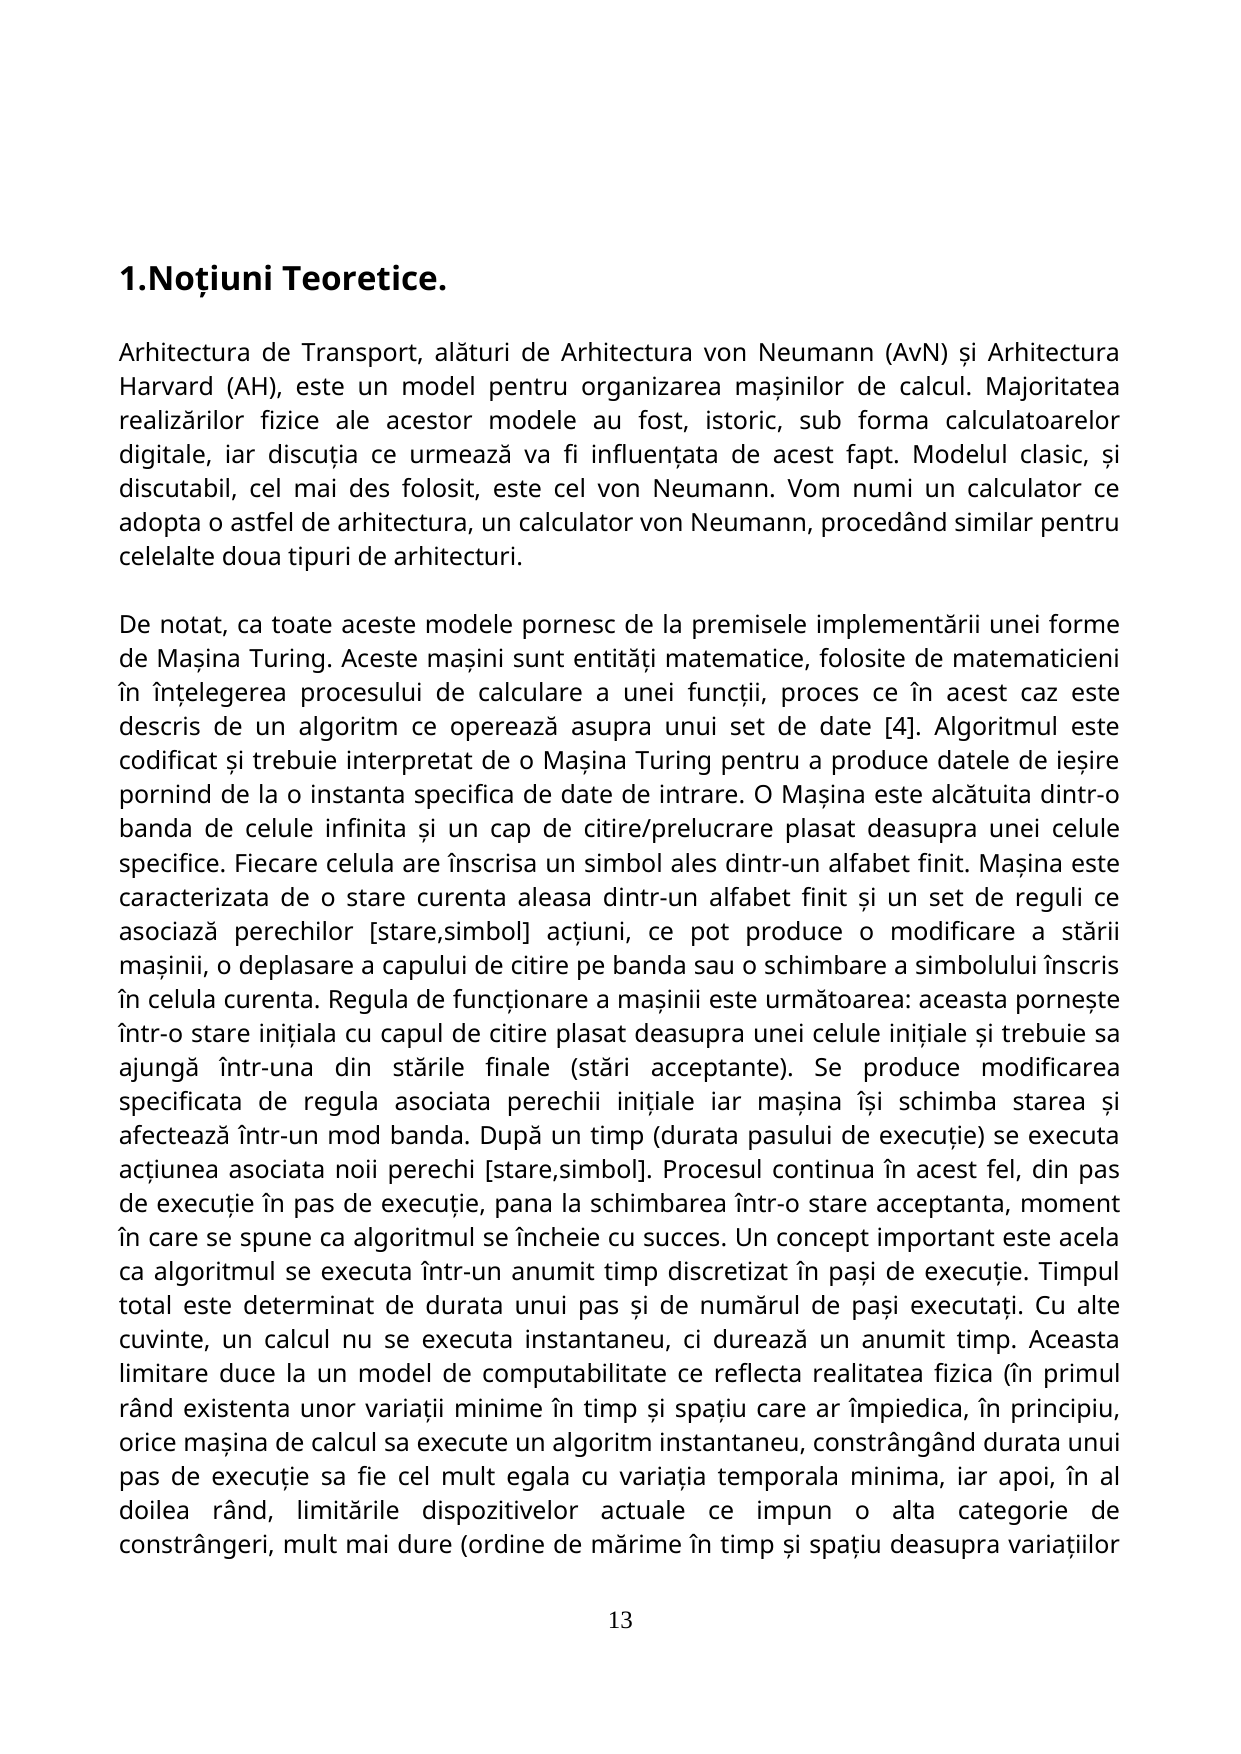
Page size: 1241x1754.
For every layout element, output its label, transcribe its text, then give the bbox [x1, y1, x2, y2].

text 1.Noțiuni Teoretice. [118, 255, 1122, 300]
text De notat, ca toate aceste modele pornesc de la premisele implementării unei forme de Mașina Turing. Aceste mașini sunt entități matematice, folosite de matematicieni în înțelegerea procesului de calculare a unei funcții, proces ce în acest caz este descris de un algoritm ce operează asupra unui set de date [4]. Algoritmul este codificat și trebuie interpretat de o Mașina Turing pentru a produce datele de ieșire pornind de la o instanta specifica de date de intrare. O Mașina este alcătuita dintr-o banda de celule infinita și un cap de citire/prelucrare plasat deasupra unei celule specifice. Fiecare celula are înscrisa un simbol ales dintr-un alfabet finit. Mașina este caracterizata de o stare curenta aleasa dintr-un alfabet finit și un set de reguli ce asociază perechilor [stare,simbol] acțiuni, ce pot produce o modificare a stării mașinii, o deplasare a capului de citire pe banda sau o schimbare a simbolului înscris în celula curenta. Regula de funcționare a mașinii este următoarea: aceasta pornește într-o stare inițiala cu capul de citire plasat deasupra unei celule inițiale și trebuie sa ajungă într-una din stările finale (stări acceptante). Se produce modificarea specificata de regula asociata perechii inițiale iar mașina își schimba starea și afectează într-un mod banda. După un timp (durata pasului de execuție) se executa acțiunea asociata noii perechi [stare,simbol]. Procesul continua în acest fel, din pas de execuție în pas de execuție, pana la schimbarea într-o stare acceptanta, moment în care se spune ca algoritmul se încheie cu succes. Un concept important este acela ca algoritmul se executa într-un anumit timp discretizat în pași de execuție. Timpul total este determinat de durata unui pas și de numărul de pași executați. Cu alte cuvinte, un calcul nu se executa instantaneu, ci durează un anumit timp. Aceasta limitare duce la un model de computabilitate ce reflecta realitatea fizica (în primul rând existenta unor variații minime în timp și spațiu care ar împiedica, în principiu, orice mașina de calcul sa execute un algoritm instantaneu, constrângând durata unui pas de execuție sa fie cel mult egala cu variația temporala minima, iar apoi, în al doilea rând, limitările dispozitivelor actuale ce impun o alta categorie de constrângeri, mult mai dure (ordine de mărime în timp și spațiu deasupra variațiilor [118, 607, 1122, 1561]
text Arhitectura de Transport, alături de Arhitectura von Neumann (AvN) și Arhitectura Harvard (AH), este un model pentru organizarea mașinilor de calcul. Majoritatea realizărilor fizice ale acestor modele au fost, istoric, sub forma calculatoarelor digitale, iar discuția ce urmează va fi influențata de acest fapt. Modelul clasic, și discutabil, cel mai des folosit, este cel von Neumann. Vom numi un calculator ce adopta o astfel de arhitectura, un calculator von Neumann, procedând similar pentru celelalte doua tipuri de arhitecturi. [118, 334, 1122, 573]
